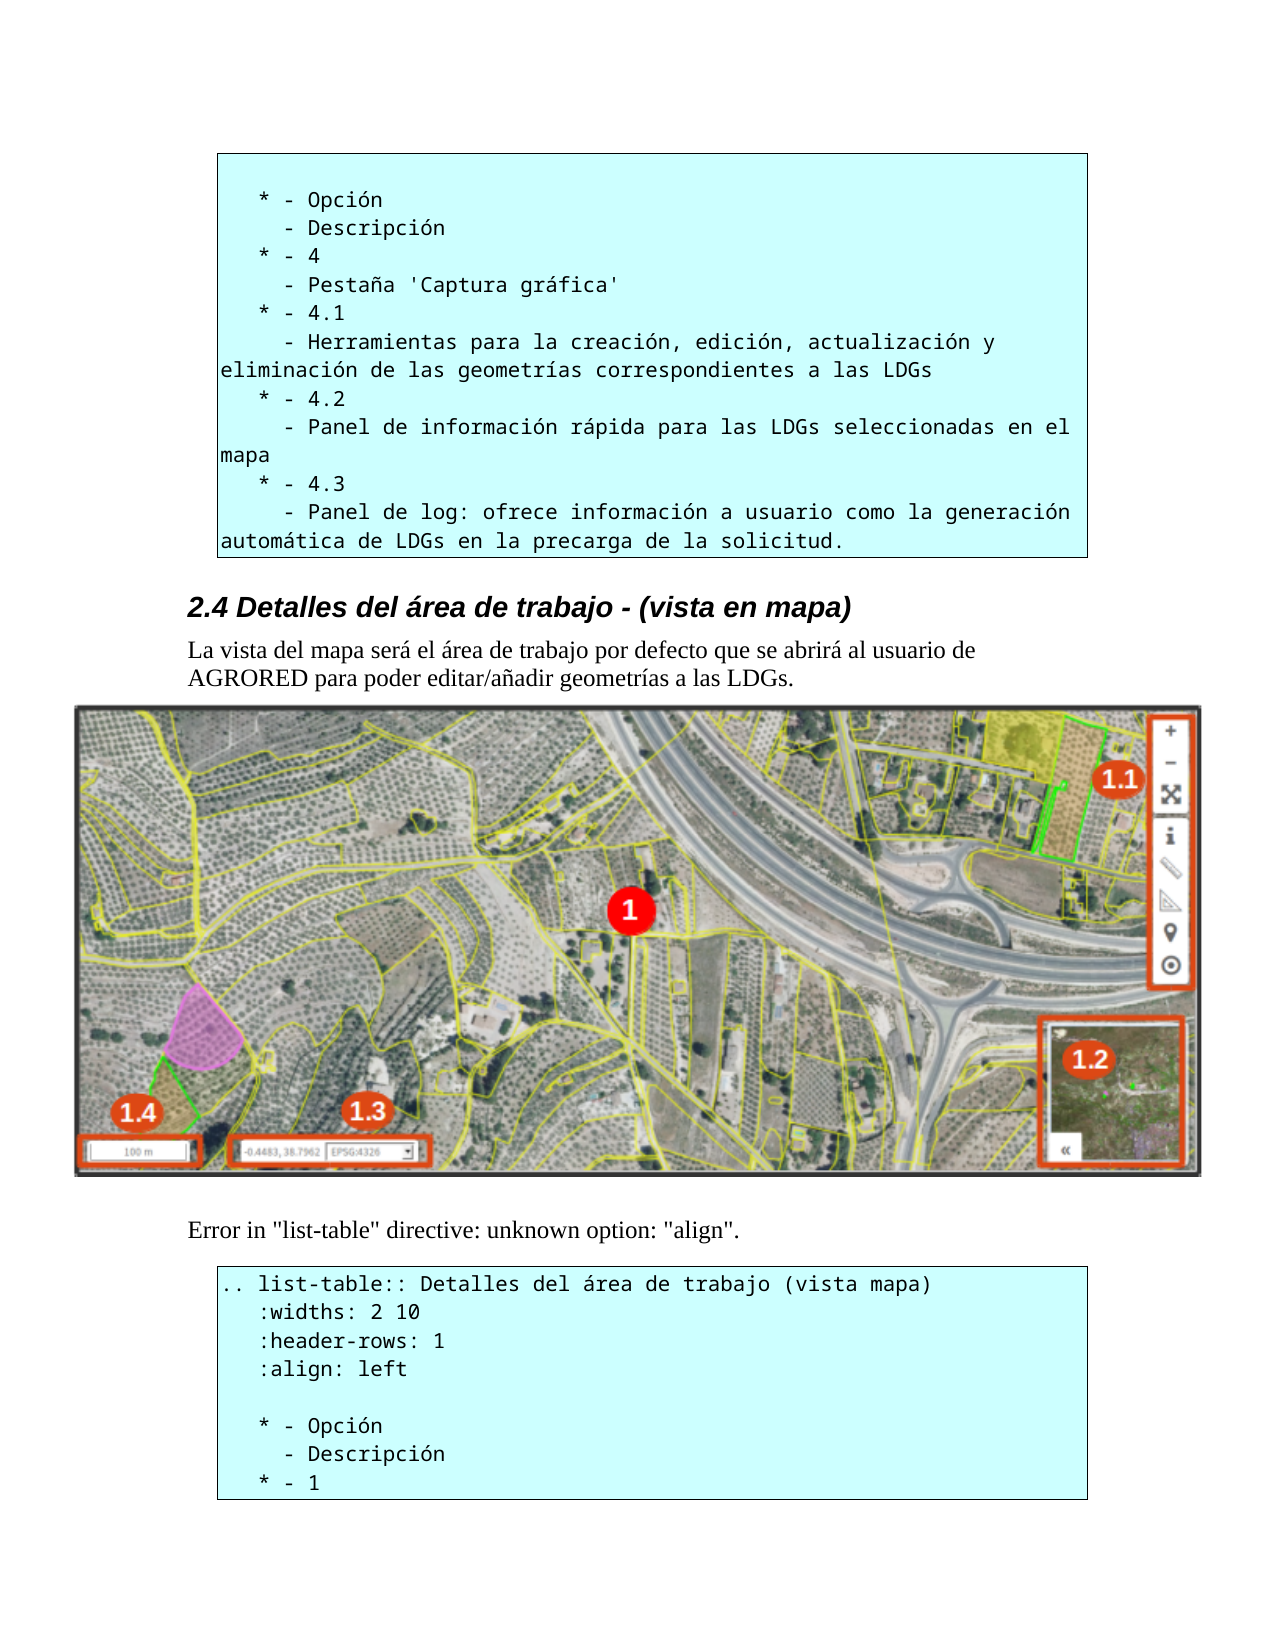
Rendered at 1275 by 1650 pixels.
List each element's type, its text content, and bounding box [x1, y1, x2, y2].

text Error in "list-table" directive: unknown option: "align". [187, 1217, 1087, 1244]
text .. list-table:: Detalles del área de trabajo (vista mapa) :widths: 2 10 :header-rows: 1 :align: left * - Opción - Descripción * - 1 [218, 1267, 1087, 1499]
text * - Opción - Descripción * - 4 - Pestaña 'Captura gráfica' * - 4.1 - Herramientas para la creación, edición, actualización y eliminación de las geometrías correspondientes a las LDGs * - 4.2 - Panel de información rápida para las LDGs seleccionadas en el mapa * - 4.3 - Panel de log: ofrece información a usuario como la generación automática de LDGs en la precarga de la solicitud. [218, 154, 1087, 557]
subtitle 2.4 Detalles del área de trabajo - (vista en mapa) [187, 591, 1087, 624]
picture [73, 704, 1202, 1177]
text La vista del mapa será el área de trabajo por defecto que se abrirá al usuario de AGRORED para poder editar/añadir geometrías a las LDGs. [187, 637, 1087, 692]
